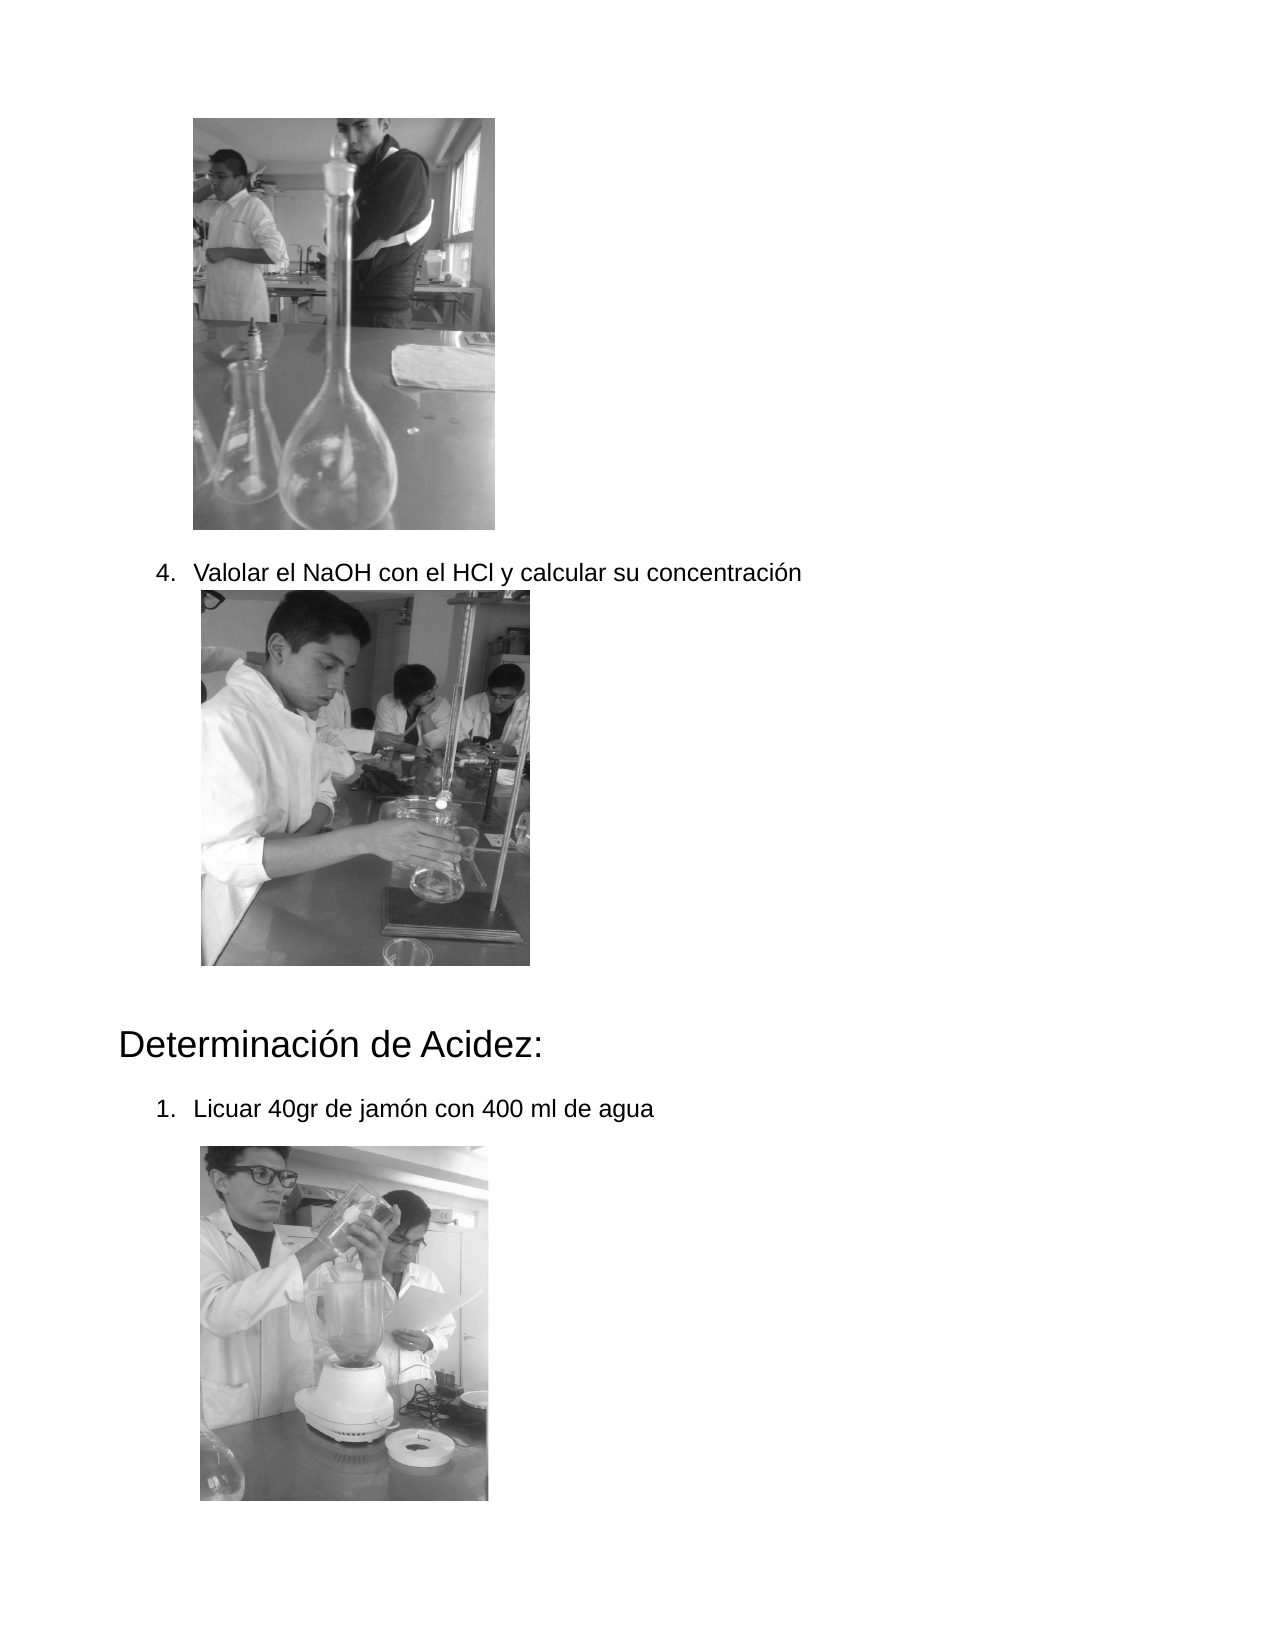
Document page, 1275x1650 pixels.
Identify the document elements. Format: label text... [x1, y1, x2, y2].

list Valolar el NaOH con el HCl y calcular su concentración [156, 558, 1157, 587]
list Licuar 40gr de jamón con 400 ml de agua [156, 1094, 1157, 1123]
text Determinación de Acidez: [118, 1023, 1157, 1066]
